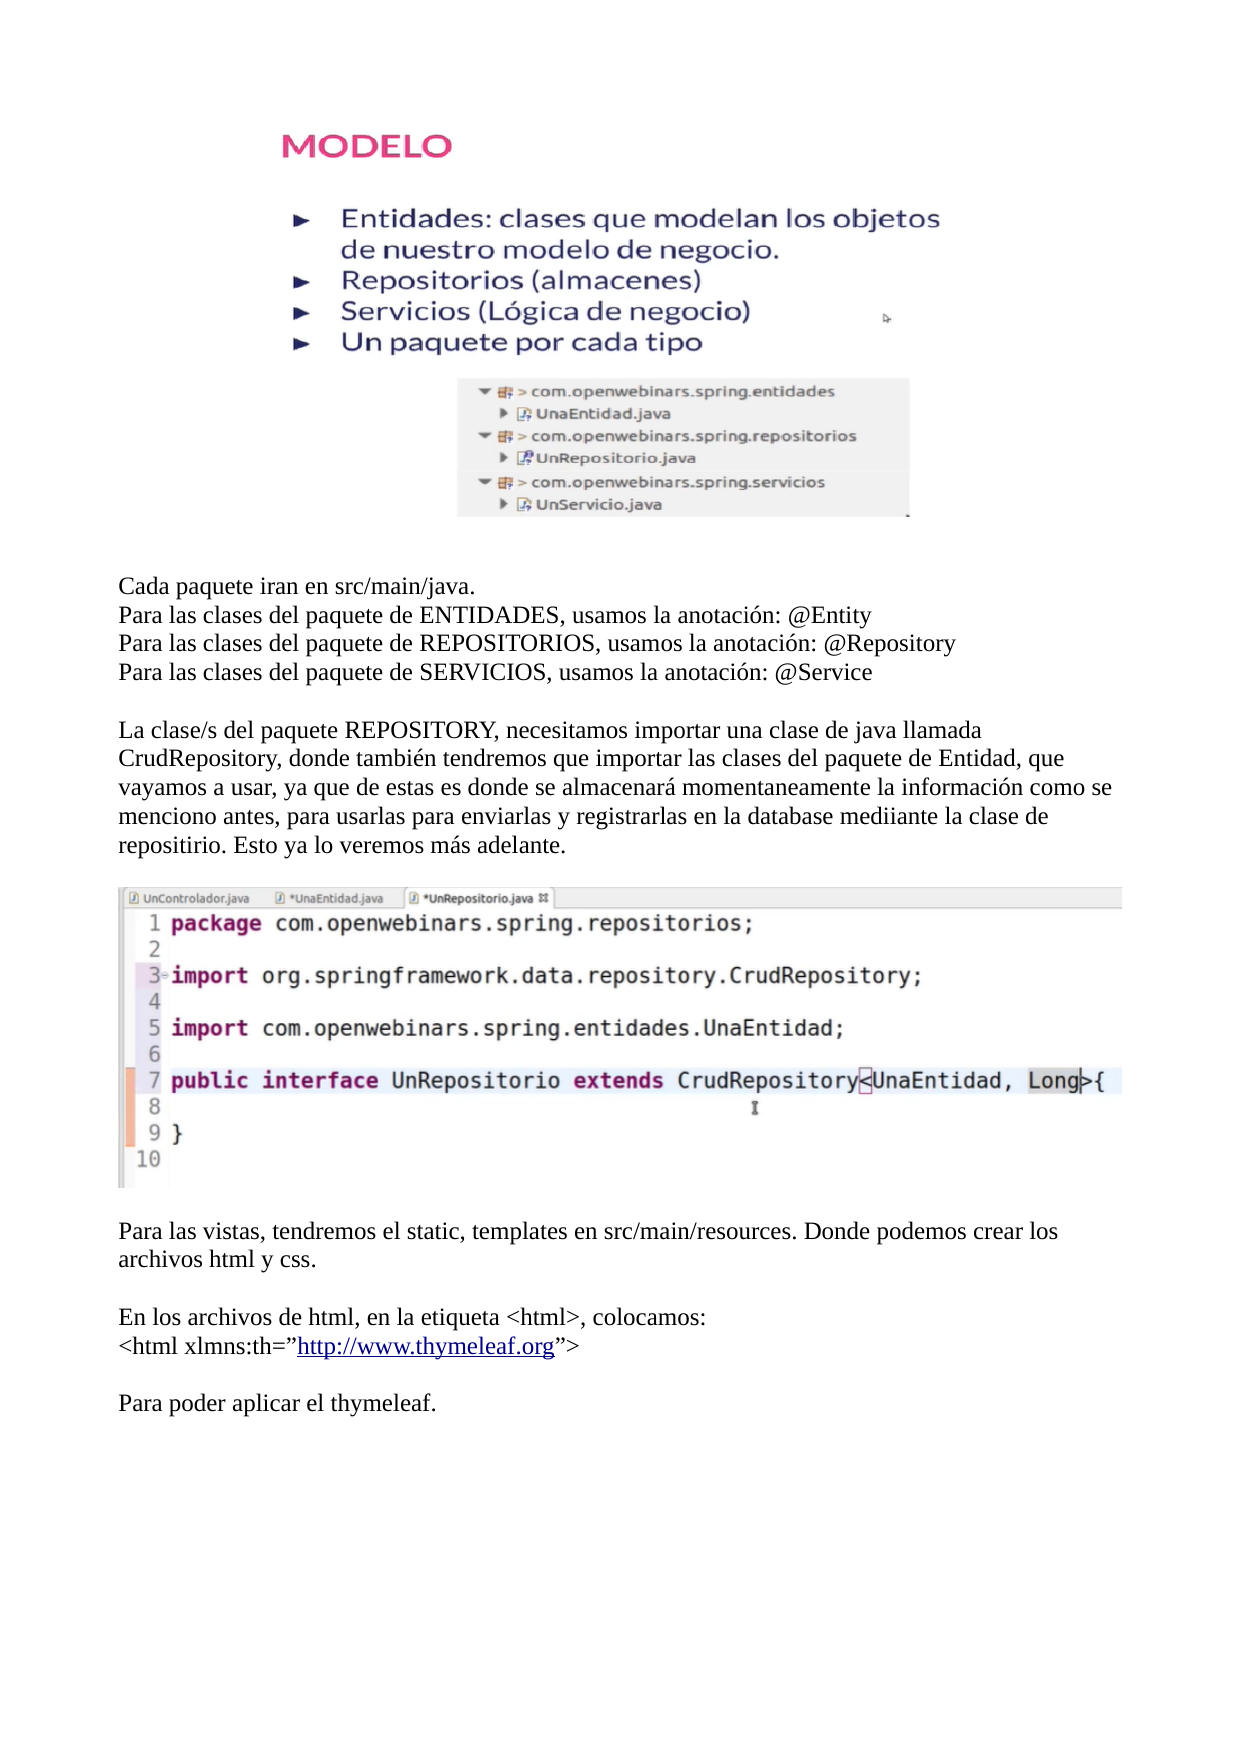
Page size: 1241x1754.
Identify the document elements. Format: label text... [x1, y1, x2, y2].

text Para las clases del paquete de REPOSITORIOS, usamos la anotación: @Repository [118, 628, 1122, 657]
text En los archivos de html, en la etiqueta <html>, colocamos: [118, 1302, 1122, 1331]
text <html xlmns:th=”http://www.thymeleaf.org”> [118, 1331, 1122, 1359]
text Para las clases del paquete de ENTIDADES, usamos la anotación: @Entity [118, 600, 1122, 628]
text Para las clases del paquete de SERVICIOS, usamos la anotación: @Service [118, 657, 1122, 686]
text Para las vistas, tendremos el static, templates en src/main/resources. Donde podemos crear los archivos html y css. [118, 1216, 1122, 1273]
text La clase/s del paquete REPOSITORY, necesitamos importar una clase de java llamada CrudRepository, donde también tendremos que importar las clases del paquete de Entidad, que vayamos a usar, ya que de estas es donde se almacenará momentaneamente la información como se menciono antes, para usarlas para enviarlas y registrarlas en la database mediiante la clase de repositirio. Esto ya lo veremos más adelante. [118, 715, 1122, 858]
text Para poder aplicar el thymeleaf. [118, 1388, 1122, 1417]
text Cada paquete iran en src/main/java. [118, 571, 1122, 600]
